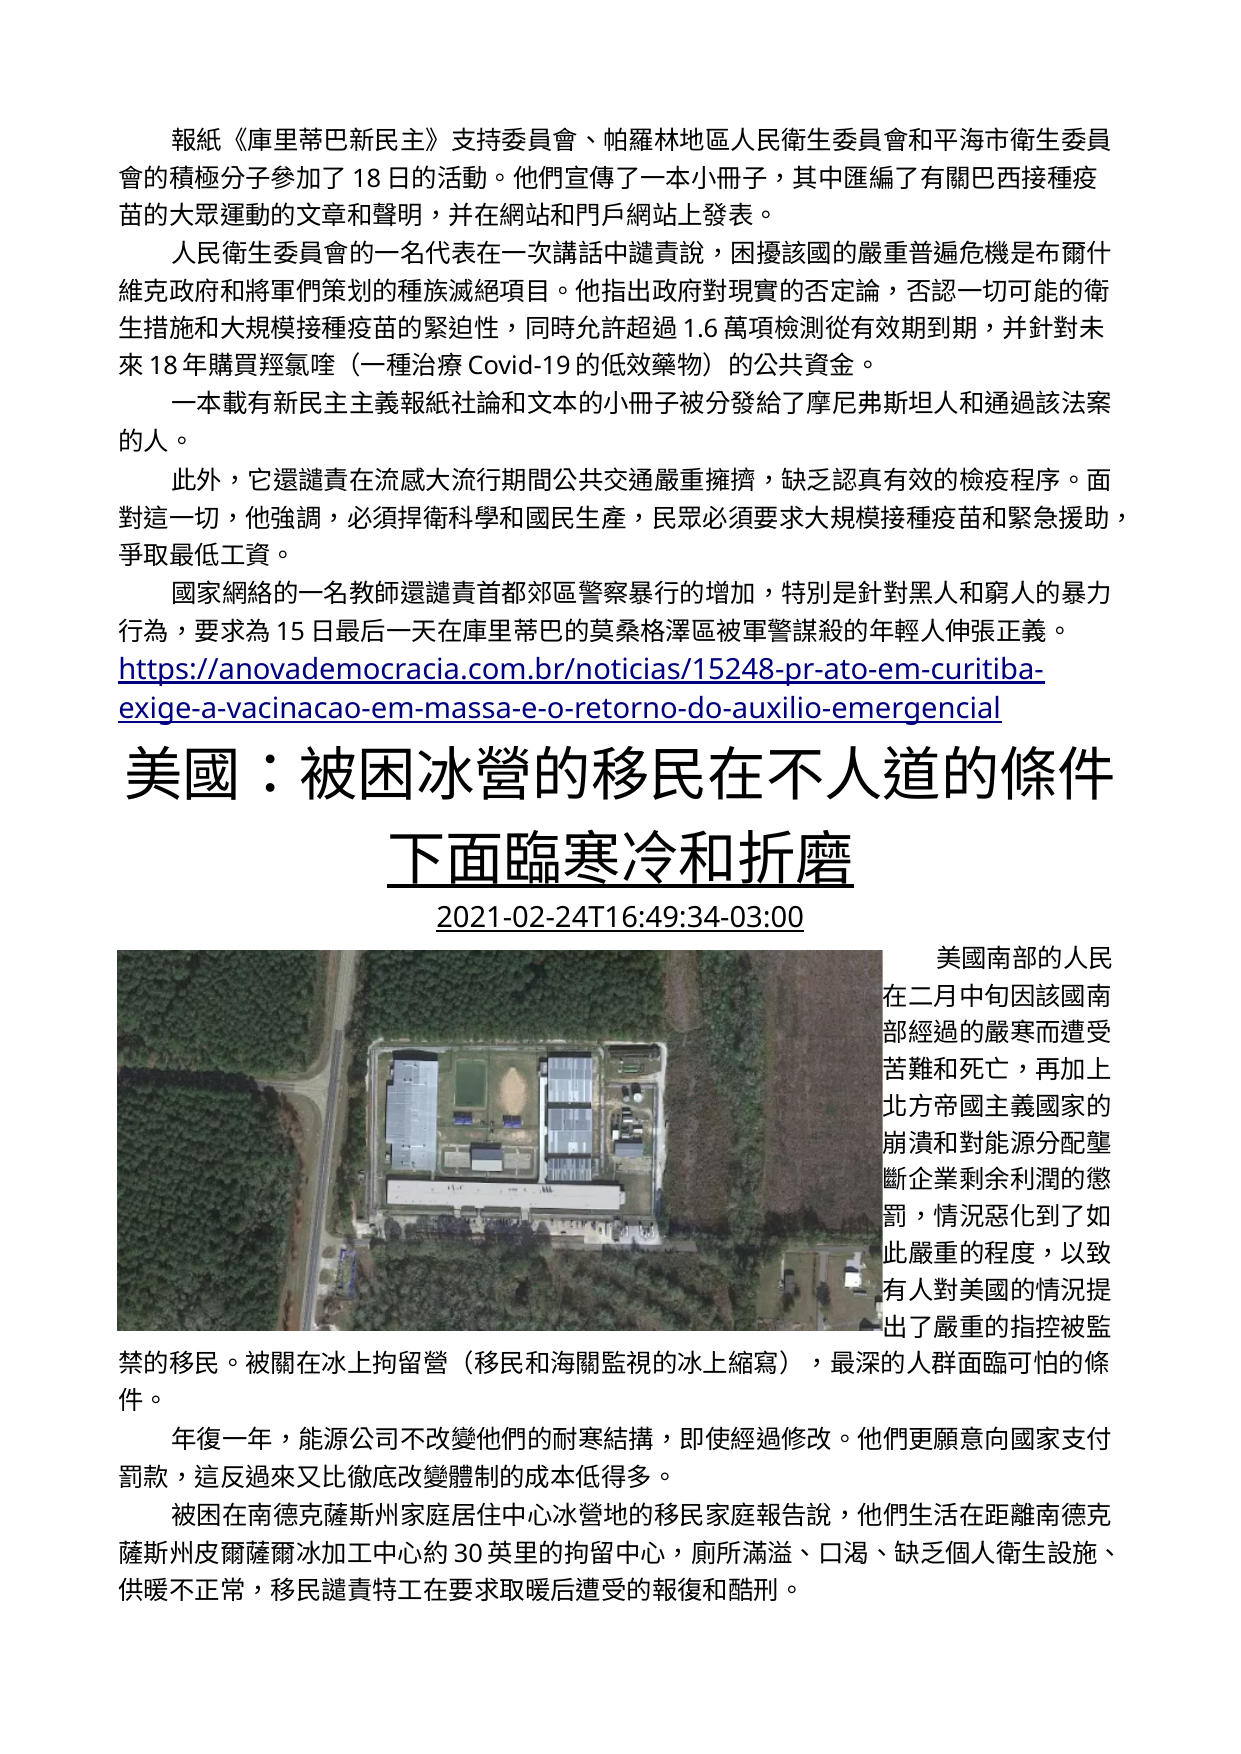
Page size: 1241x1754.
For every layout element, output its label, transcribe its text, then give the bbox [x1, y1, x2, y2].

text 被困在南德克薩斯州家庭居住中心冰營地的移民家庭報告說，他們生活在距離南德克薩斯州皮爾薩爾冰加工中心約30英里的拘留中心，廁所滿溢、口渴、缺乏個人衛生設施、供暖不正常，移民譴責特工在要求取暖后遭受的報復和酷刑。 [118, 1493, 1122, 1607]
text 美國南部的人民在二月中旬因該國南部經過的嚴寒而遭受苦難和死亡，再加上北方帝國主義國家的崩潰和對能源分配壟斷企業剩余利潤的懲罰，情況惡化到了如此嚴重的程度，以致有人對美國的情況提出了嚴重的指控被監禁的移民。被關在冰上拘留營（移民和海關監視的冰上縮寫），最深的人群面臨可怕的條件。 [118, 936, 1122, 1417]
text 2021-02-24T16:49:34-03:00 [118, 896, 1122, 936]
text 一本載有新民主主義報紙社論和文本的小冊子被分發給了摩尼弗斯坦人和通過該法案的人。 [118, 382, 1122, 458]
text 報紙《庫里蒂巴新民主》支持委員會、帕羅林地區人民衛生委員會和平海市衛生委員會的積極分子參加了18日的活動。他們宣傳了一本小冊子，其中匯編了有關巴西接種疫苗的大眾運動的文章和聲明，并在網站和門戶網站上發表。 [118, 118, 1122, 231]
text 人民衛生委員會的一名代表在一次講話中譴責說，困擾該國的嚴重普遍危機是布爾什維克政府和將軍們策划的種族滅絕項目。他指出政府對現實的否定論，否認一切可能的衛生措施和大規模接種疫苗的緊迫性，同時允許超過1.6萬項檢測從有效期到期，并針對未來18年購買羥氯喹（一種治療Covid-19的低效藥物）的公共資金。 [118, 231, 1122, 382]
text 此外，它還譴責在流感大流行期間公共交通嚴重擁擠，缺乏認真有效的檢疫程序。面對這一切，他強調，必須捍衛科學和國民生產，民眾必須要求大規模接種疫苗和緊急援助，爭取最低工資。 [118, 458, 1122, 571]
text 美國：被困冰營的移民在不人道的條件下面臨寒冷和折磨 [118, 727, 1122, 896]
text 年復一年，能源公司不改變他們的耐寒結搆，即使經過修改。他們更願意向國家支付罰款，這反過來又比徹底改變體制的成本低得多。 [118, 1417, 1122, 1493]
picture [117, 950, 883, 1331]
text 國家網絡的一名教師還譴責首都郊區警察暴行的增加，特別是針對黑人和窮人的暴力行為，要求為15日最后一天在庫里蒂巴的莫桑格澤區被軍警謀殺的年輕人伸張正義。 [118, 571, 1122, 648]
text https://anovademocracia.com.br/noticias/15248-pr-ato-em-curitiba-exige-a-vacinacao-em-massa-e-o-retorno-do-auxilio-emergencial [118, 648, 1122, 727]
